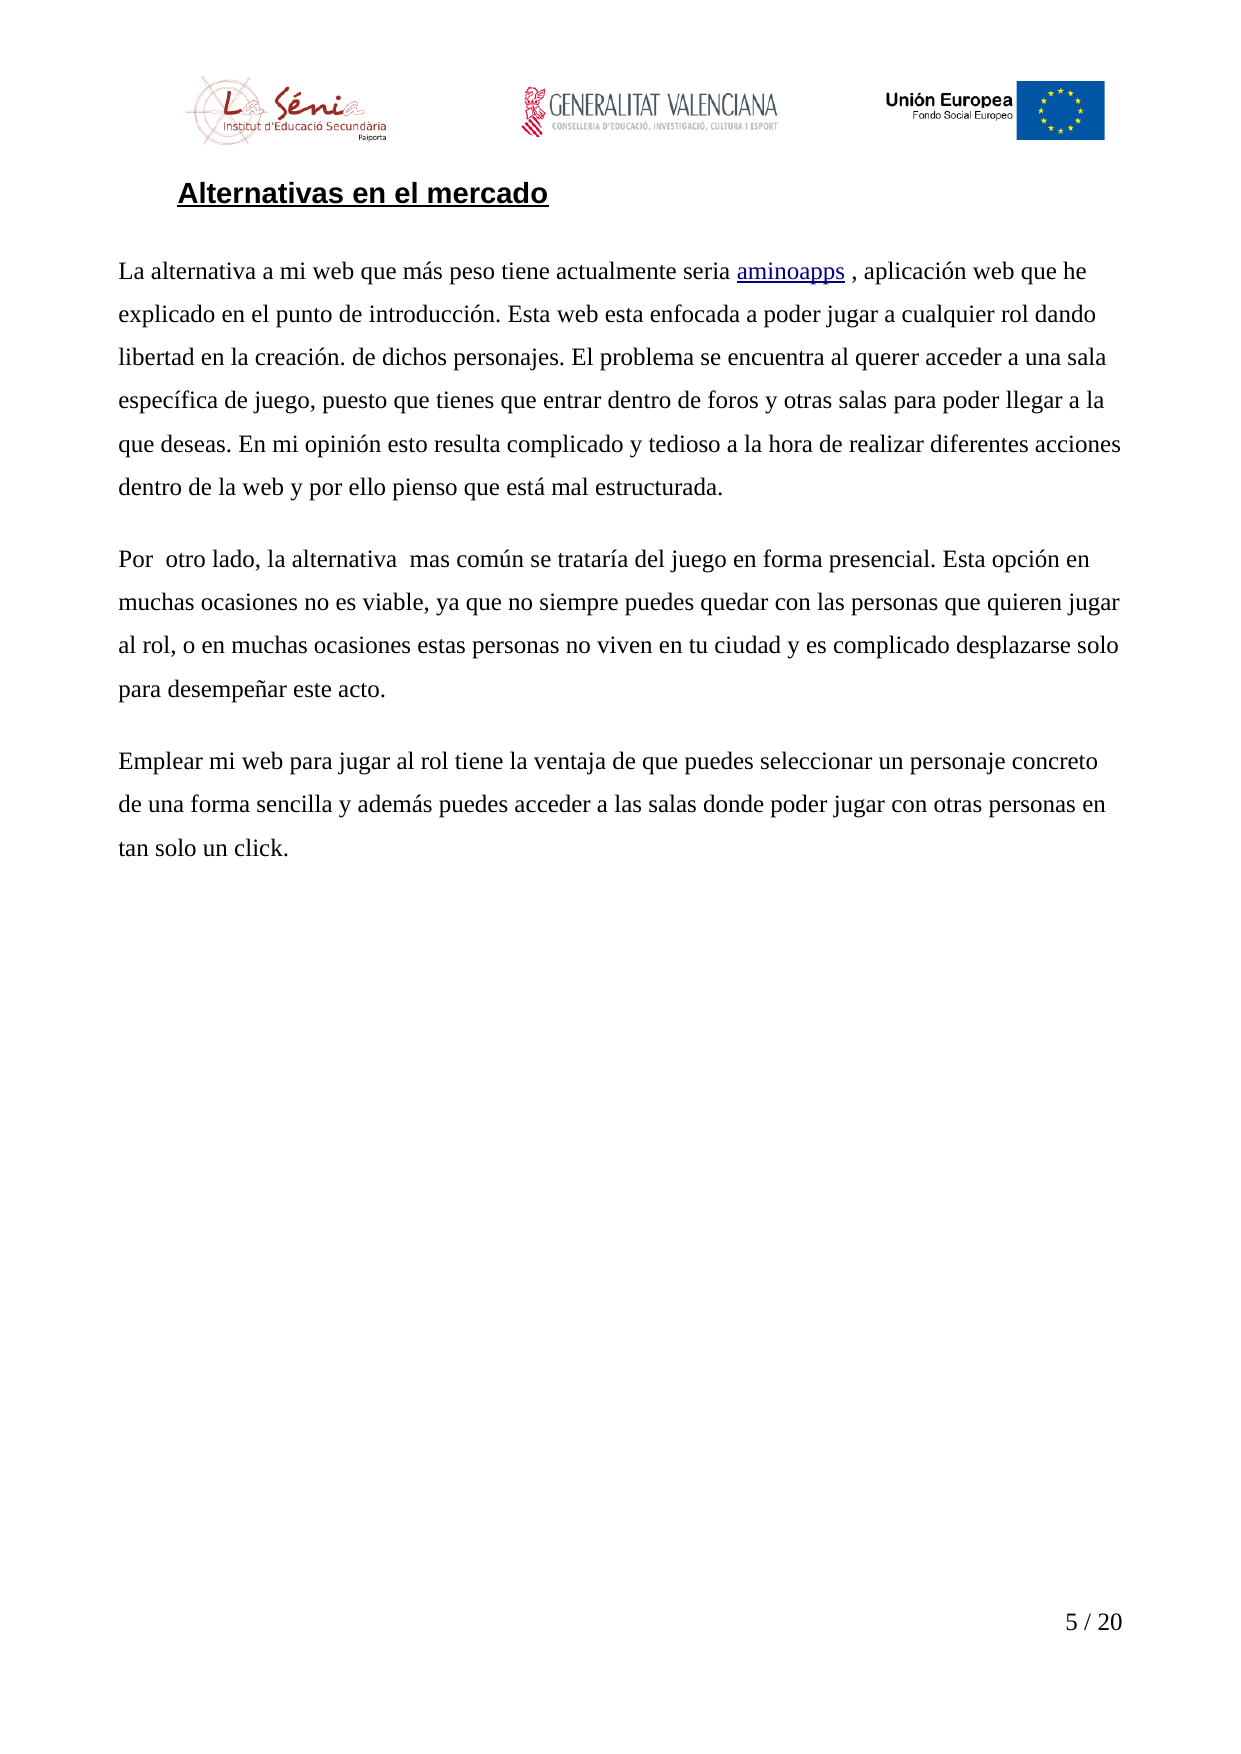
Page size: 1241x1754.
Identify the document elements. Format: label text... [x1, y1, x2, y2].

text Por otro lado, la alternativa mas común se trataría del juego en forma presencial. Esta opción en muchas ocasiones no es viable, ya que no siempre puedes quedar con las personas que quieren jugar al rol, o en muchas ocasiones estas personas no viven en tu ciudad y es complicado desplazarse solo para desempeñar este acto. [118, 544, 1122, 702]
text Emplear mi web para jugar al rol tiene la ventaja de que puedes seleccionar un personaje concreto de una forma sencilla y además puedes acceder a las salas donde poder jugar con otras personas en tan solo un click. [118, 746, 1122, 861]
picture [106, 56, 1111, 166]
subtitle Alternativas en el mercado [118, 176, 1122, 210]
text La alternativa a mi web que más peso tiene actualmente seria aminoapps , aplicación web que he explicado en el punto de introducción. Esta web esta enfocada a poder jugar a cualquier rol dando libertad en la creación. de dichos personajes. El problema se encuentra al querer acceder a una sala específica de juego, puesto que tienes que entrar dentro de foros y otras salas para poder llegar a la que deseas. En mi opinión esto resulta complicado y tedioso a la hora de realizar diferentes acciones dentro de la web y por ello pienso que está mal estructurada. [118, 256, 1122, 501]
